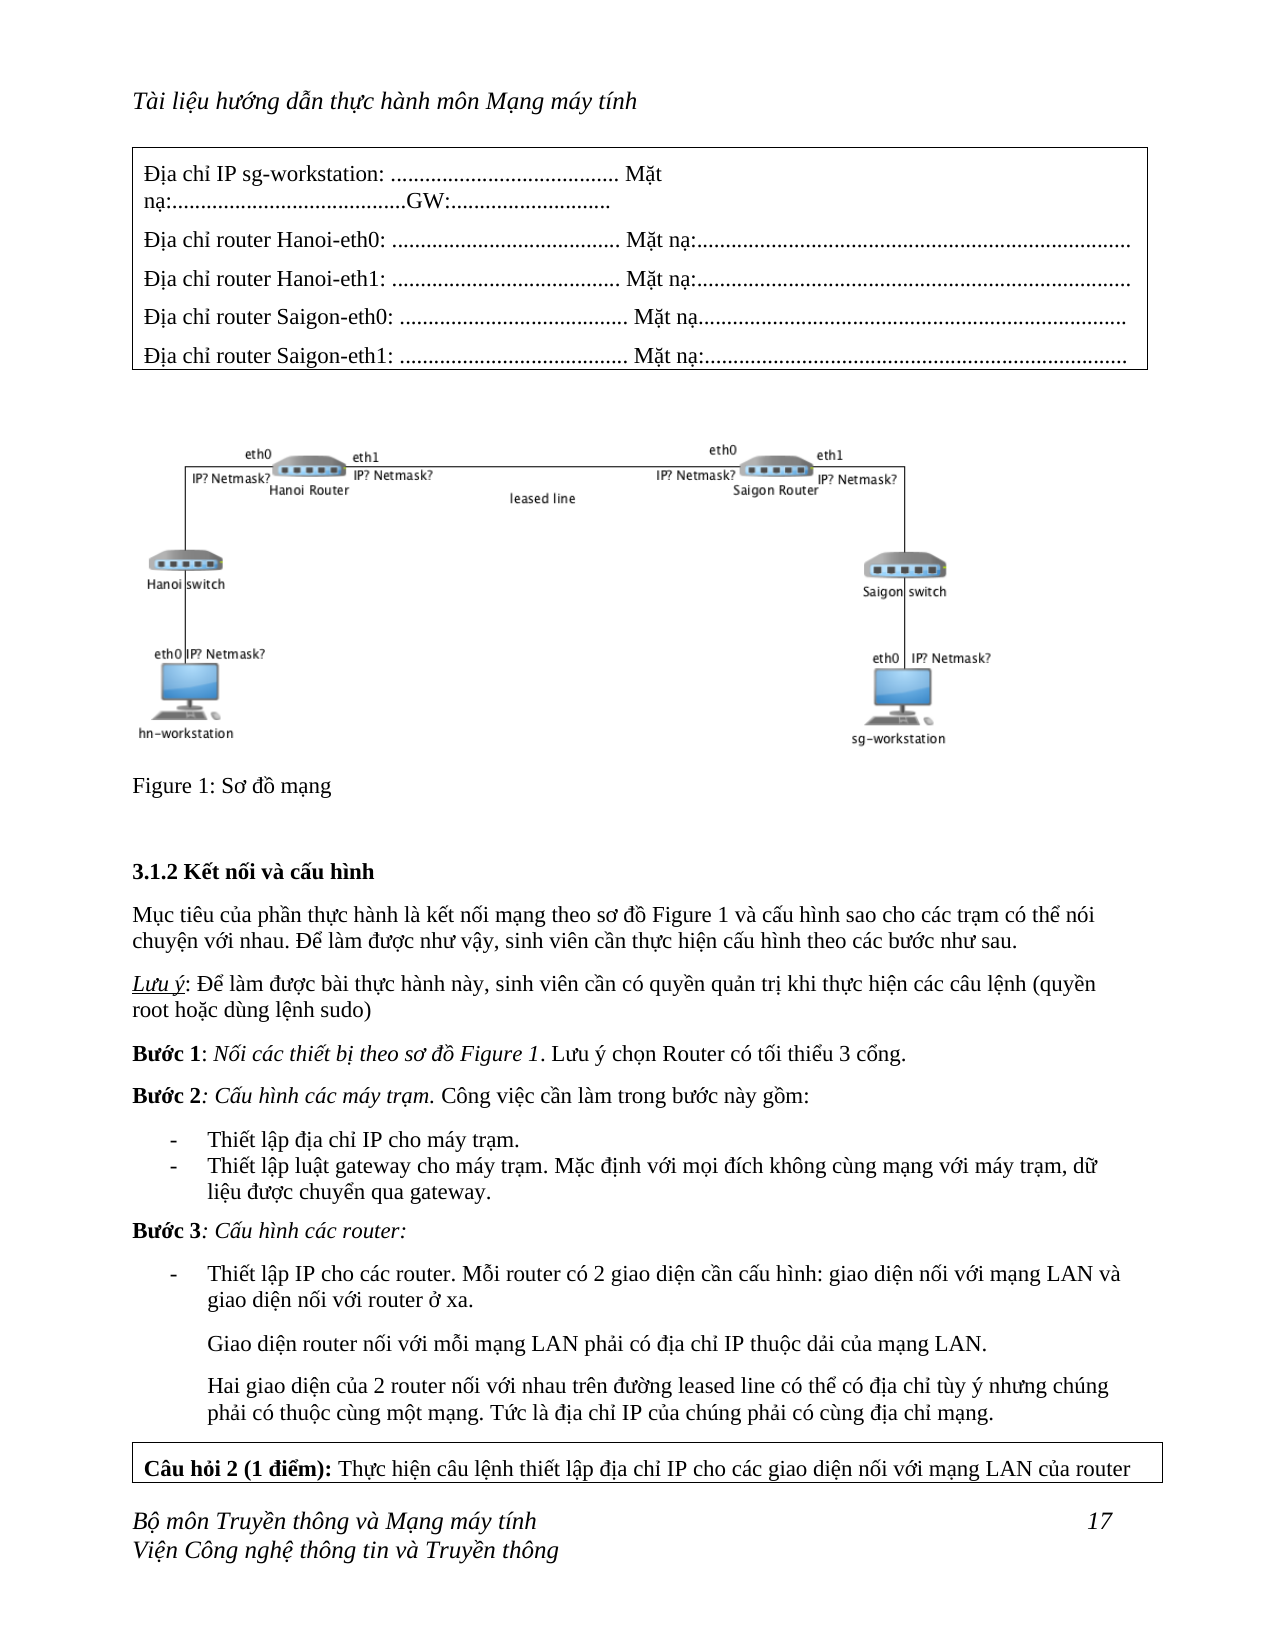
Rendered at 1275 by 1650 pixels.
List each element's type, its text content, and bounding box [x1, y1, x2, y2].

text Mục tiêu của phần thực hành là kết nối mạng theo sơ đồ Figure 1 và cấu hình sao cho các trạm có thể nói chuyện với nhau. Để làm được như vậy, sinh viên cần thực hiện cấu hình theo các bước như sau. [132, 901, 1125, 953]
table_header Địa chỉ IP sg-workstation: ........................................ Mặt nạ:.........................................GW:............................ Địa chỉ router Hanoi-eth0: ........................................ Mặt nạ:............................................................................ Địa chỉ router Hanoi-eth1: ........................................ Mặt nạ:............................................................................ Địa chỉ router Saigon-eth0: ........................................ Mặt nạ........................................................................... Địa chỉ router Saigon-eth1: ........................................ Mặt nạ:.......................................................................... [133, 148, 1147, 369]
table_header Câu hỏi 2 (1 điểm): Thực hiện câu lệnh thiết lập địa chỉ IP cho các giao diện nối với mạng LAN của router [133, 1443, 1162, 1482]
list Thiết lập IP cho các router. Mỗi router có 2 giao diện cần cấu hình: giao diện nối với mạng LAN và giao diện nối với router ở xa. [169, 1260, 1125, 1313]
text Bước 2: Cấu hình các máy trạm. Công việc cần làm trong bước này gồm: [132, 1083, 1125, 1109]
list Thiết lập địa chỉ IP cho máy trạm. [169, 1126, 1125, 1152]
text Bước 3: Cấu hình các router: [132, 1217, 1125, 1243]
picture [132, 425, 997, 756]
text Bước 1: Nối các thiết bị theo sơ đồ Figure 1. Lưu ý chọn Router có tối thiểu 3 cổng. [132, 1039, 1125, 1066]
list Giao diện router nối với mỗi mạng LAN phải có địa chỉ IP thuộc dải của mạng LAN. [207, 1329, 1125, 1356]
list Hai giao diện của 2 router nối với nhau trên đường leased line có thể có địa chỉ tùy ý nhưng chúng phải có thuộc cùng một mạng. Tức là địa chỉ IP của chúng phải có cùng địa chỉ mạng. [207, 1373, 1125, 1425]
text Figure 1: Sơ đồ mạng [132, 772, 1125, 798]
text 3.1.2 Kết nối và cấu hình [132, 858, 1125, 884]
list Thiết lập luật gateway cho máy trạm. Mặc định với mọi đích không cùng mạng với máy trạm, dữ liệu được chuyển qua gateway. [169, 1152, 1125, 1205]
text Lưu ý: Để làm được bài thực hành này, sinh viên cần có quyền quản trị khi thực hiện các câu lệnh (quyền root hoặc dùng lệnh sudo) [132, 970, 1125, 1023]
